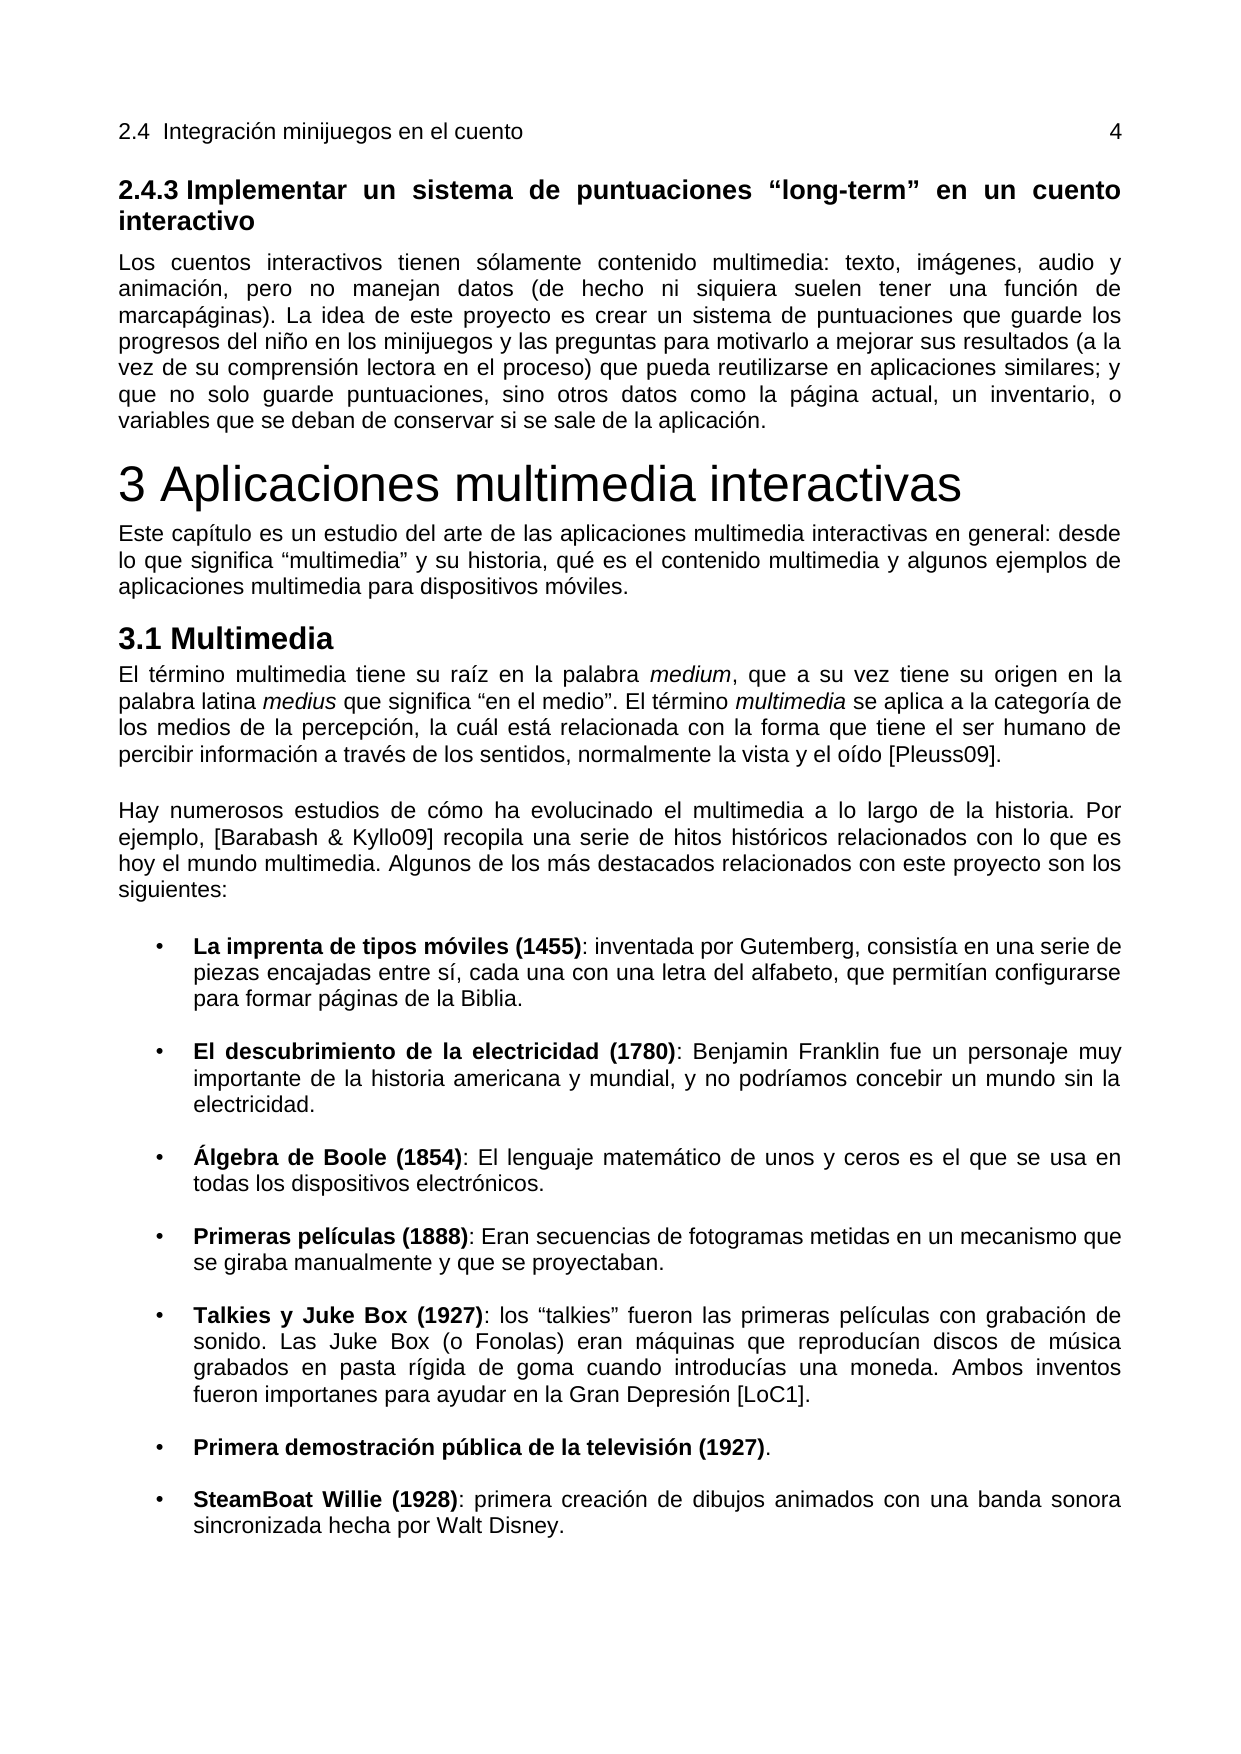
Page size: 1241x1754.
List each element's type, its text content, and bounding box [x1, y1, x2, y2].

text Hay numerosos estudios de cómo ha evolucinado el multimedia a lo largo de la historia. Por ejemplo, [Barabash & Kyllo09] recopila una serie de hitos históricos relacionados con lo que es hoy el mundo multimedia. Algunos de los más destacados relacionados con este proyecto son los siguientes: [118, 797, 1122, 902]
text Los cuentos interactivos tienen sólamente contenido multimedia: texto, imágenes, audio y animación, pero no manejan datos (de hecho ni siquiera suelen tener una función de marcapáginas). La idea de este proyecto es crear un sistema de puntuaciones que guarde los progresos del niño en los minijuegos y las preguntas para motivarlo a mejorar sus resultados (a la vez de su comprensión lectora en el proceso) que pueda reutilizarse en aplicaciones similares; y que no solo guarde puntuaciones, sino otros datos como la página actual, un inventario, o variables que se deban de conservar si se sale de la aplicación. [118, 249, 1122, 433]
list Primera demostración pública de la televisión (1927). [156, 1433, 1122, 1460]
text El término multimedia tiene su raíz en la palabra medium, que a su vez tiene su origen en la palabra latina medius que significa “en el medio”. El término multimedia se aplica a la categoría de los medios de la percepción, la cuál está relacionada con la forma que tiene el ser humano de percibir información a través de los sentidos, normalmente la vista y el oído [Pleuss09]. [118, 661, 1122, 767]
list El descubrimiento de la electricidad (1780): Benjamin Franklin fue un personaje muy importante de la historia americana y mundial, y no podríamos concebir un mundo sin la electricidad. [156, 1038, 1122, 1117]
subtitle Multimedia [118, 620, 1122, 656]
list SteamBoat Willie (1928): primera creación de dibujos animados con una banda sonora sincronizada hecha por Walt Disney. [156, 1486, 1122, 1539]
list Álgebra de Boole (1854): El lenguaje matemático de unos y ceros es el que se usa en todas los dispositivos electrónicos. [156, 1143, 1122, 1196]
list Talkies y Juke Box (1927): los “talkies” fueron las primeras películas con grabación de sonido. Las Juke Box (o Fonolas) eran máquinas que reproducían discos de música grabados en pasta rígida de goma cuando introducías una moneda. Ambos inventos fueron importanes para ayudar en la Gran Depresión [LoC1]. [156, 1302, 1122, 1407]
subtitle Implementar un sistema de puntuaciones “long-term” en un cuento interactivo [118, 174, 1122, 236]
list La imprenta de tipos móviles (1455): inventada por Gutemberg, consistía en una serie de piezas encajadas entre sí, cada una con una letra del alfabeto, que permitían configurarse para formar páginas de la Biblia. [156, 933, 1122, 1012]
list Primeras películas (1888): Eran secuencias de fotogramas metidas en un mecanismo que se giraba manualmente y que se proyectaban. [156, 1223, 1122, 1275]
subtitle Aplicaciones multimedia interactivas [118, 454, 1122, 512]
subtitle Este capítulo es un estudio del arte de las aplicaciones multimedia interactivas en general: desde lo que significa “multimedia” y su historia, qué es el contenido multimedia y algunos ejemplos de aplicaciones multimedia para dispositivos móviles. [118, 520, 1122, 599]
